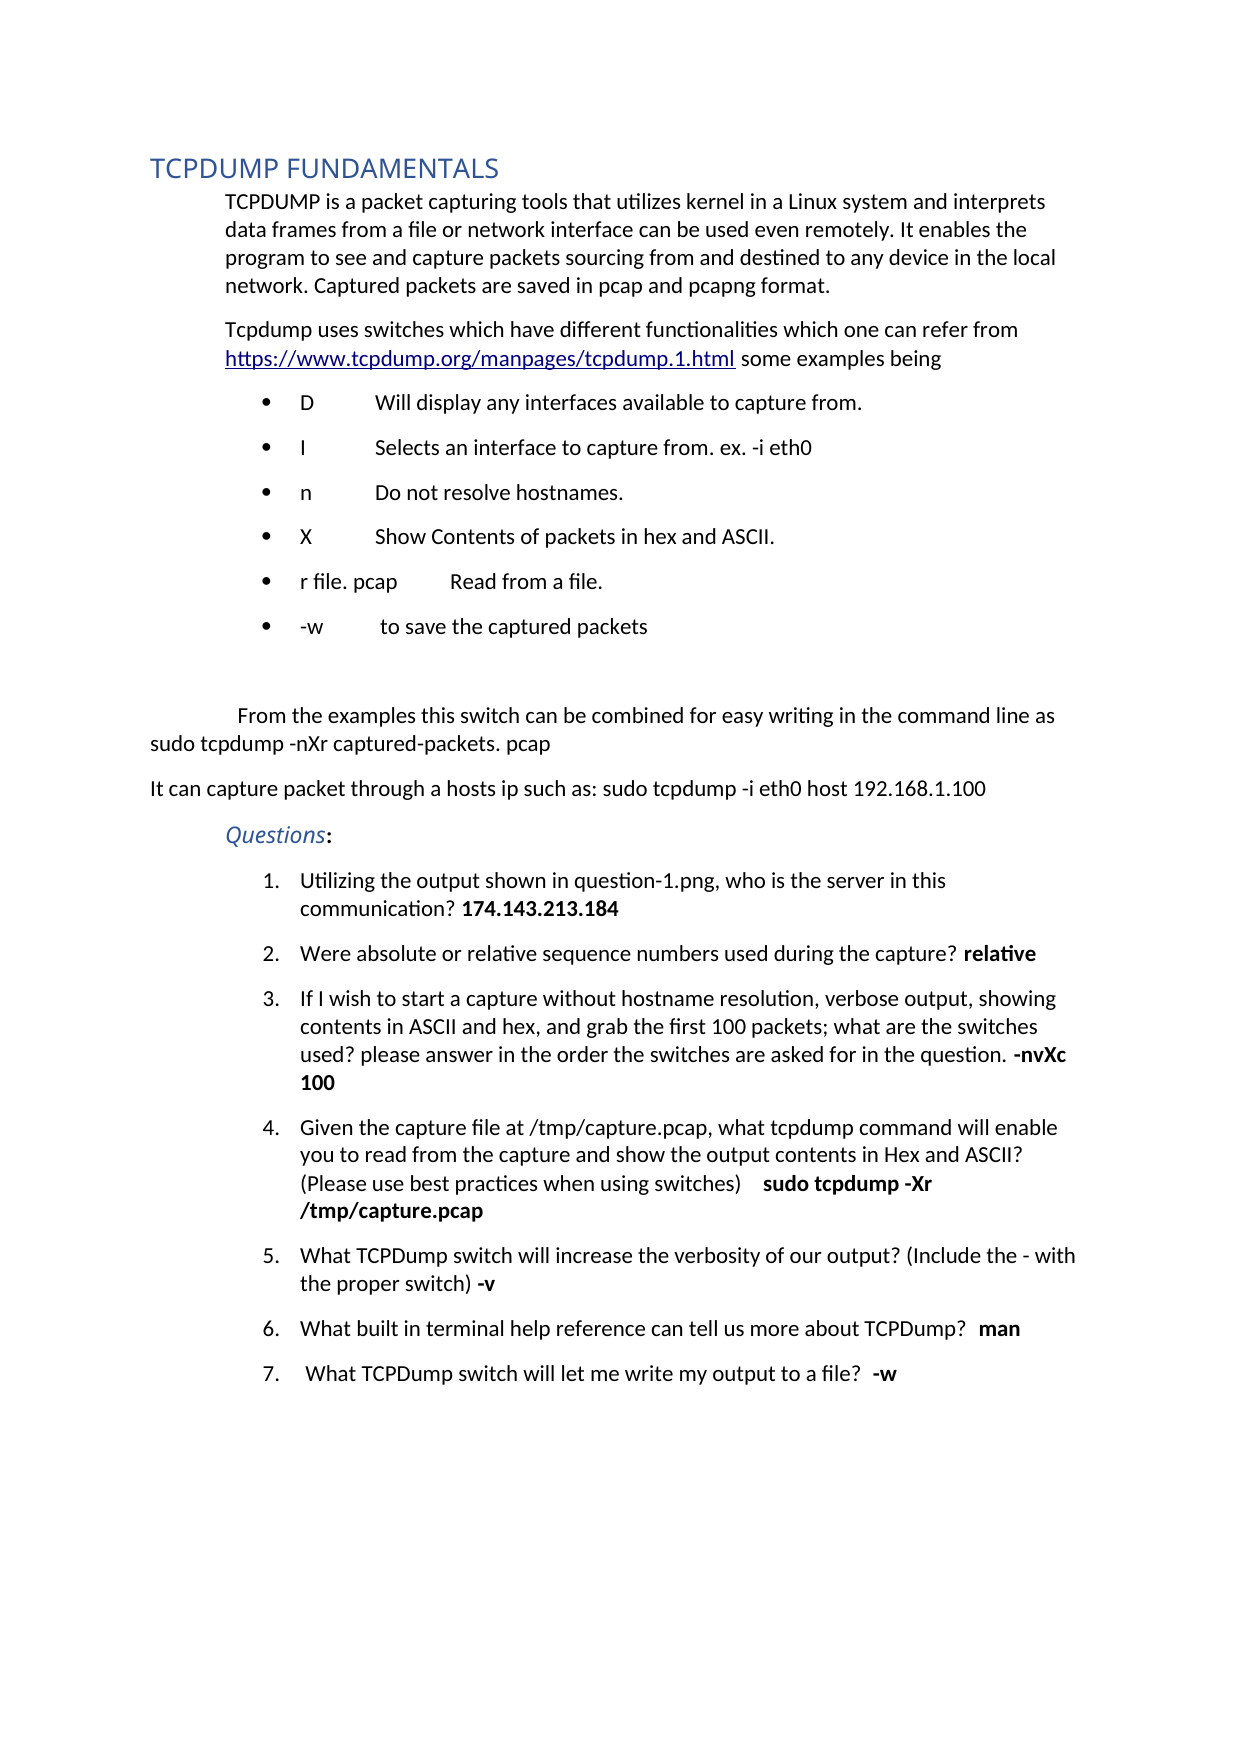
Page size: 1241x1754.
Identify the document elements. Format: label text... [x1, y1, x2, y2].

text From the examples this switch can be combined for easy writing in the command line as sudo tcpdump -nXr captured-packets. pcap [150, 701, 1090, 757]
text Questions: [225, 818, 1090, 850]
text TCPDUMP is a packet capturing tools that utilizes kernel in a Linux system and interprets data frames from a file or network interface can be used even remotely. It enables the program to see and capture packets sourcing from and destined to any device in the local network. Captured packets are saved in pcap and pcapng format. [225, 187, 1090, 299]
list What TCPDump switch will increase the verbosity of our output? (Include the - with the proper switch) -v [262, 1241, 1090, 1297]
text It can capture packet through a hosts ip such as: sudo tcpdump -i eth0 host 192.168.1.100 [150, 774, 1090, 802]
list X Show Contents of packets in hex and ASCII. [262, 522, 1090, 550]
list r file. pcap Read from a file. [262, 567, 1090, 595]
list I Selects an interface to capture from. ex. -i eth0 [262, 433, 1090, 461]
list If I wish to start a capture without hostname resolution, verbose output, showing contents in ASCII and hex, and grab the first 100 packets; what are the switches used? please answer in the order the switches are asked for in the question. -nvXc 100 [262, 984, 1090, 1096]
list Utilizing the output shown in question-1.png, who is the server in this communication? 174.143.213.184 [262, 866, 1090, 922]
list D Will display any interfaces available to capture from. [262, 388, 1090, 416]
list n Do not resolve hostnames. [262, 478, 1090, 506]
list Were absolute or relative sequence numbers used during the capture? relative [262, 939, 1090, 967]
list -w to save the captured packets [262, 612, 1090, 640]
subtitle TCPDUMP FUNDAMENTALS [150, 150, 1090, 187]
list Given the capture file at /tmp/capture.pcap, what tcpdump command will enable you to read from the capture and show the output contents in Hex and ASCII? (Please use best practices when using switches) sudo tcpdump -Xr /tmp/capture.pcap [262, 1113, 1090, 1225]
list What built in terminal help reference can tell us more about TCPDump? man [262, 1314, 1090, 1342]
list What TCPDump switch will let me write my output to a file? -w [262, 1359, 1090, 1387]
text Tcpdump uses switches which have different functionalities which one can refer from https://www.tcpdump.org/manpages/tcpdump.1.html some examples being [225, 316, 1090, 372]
